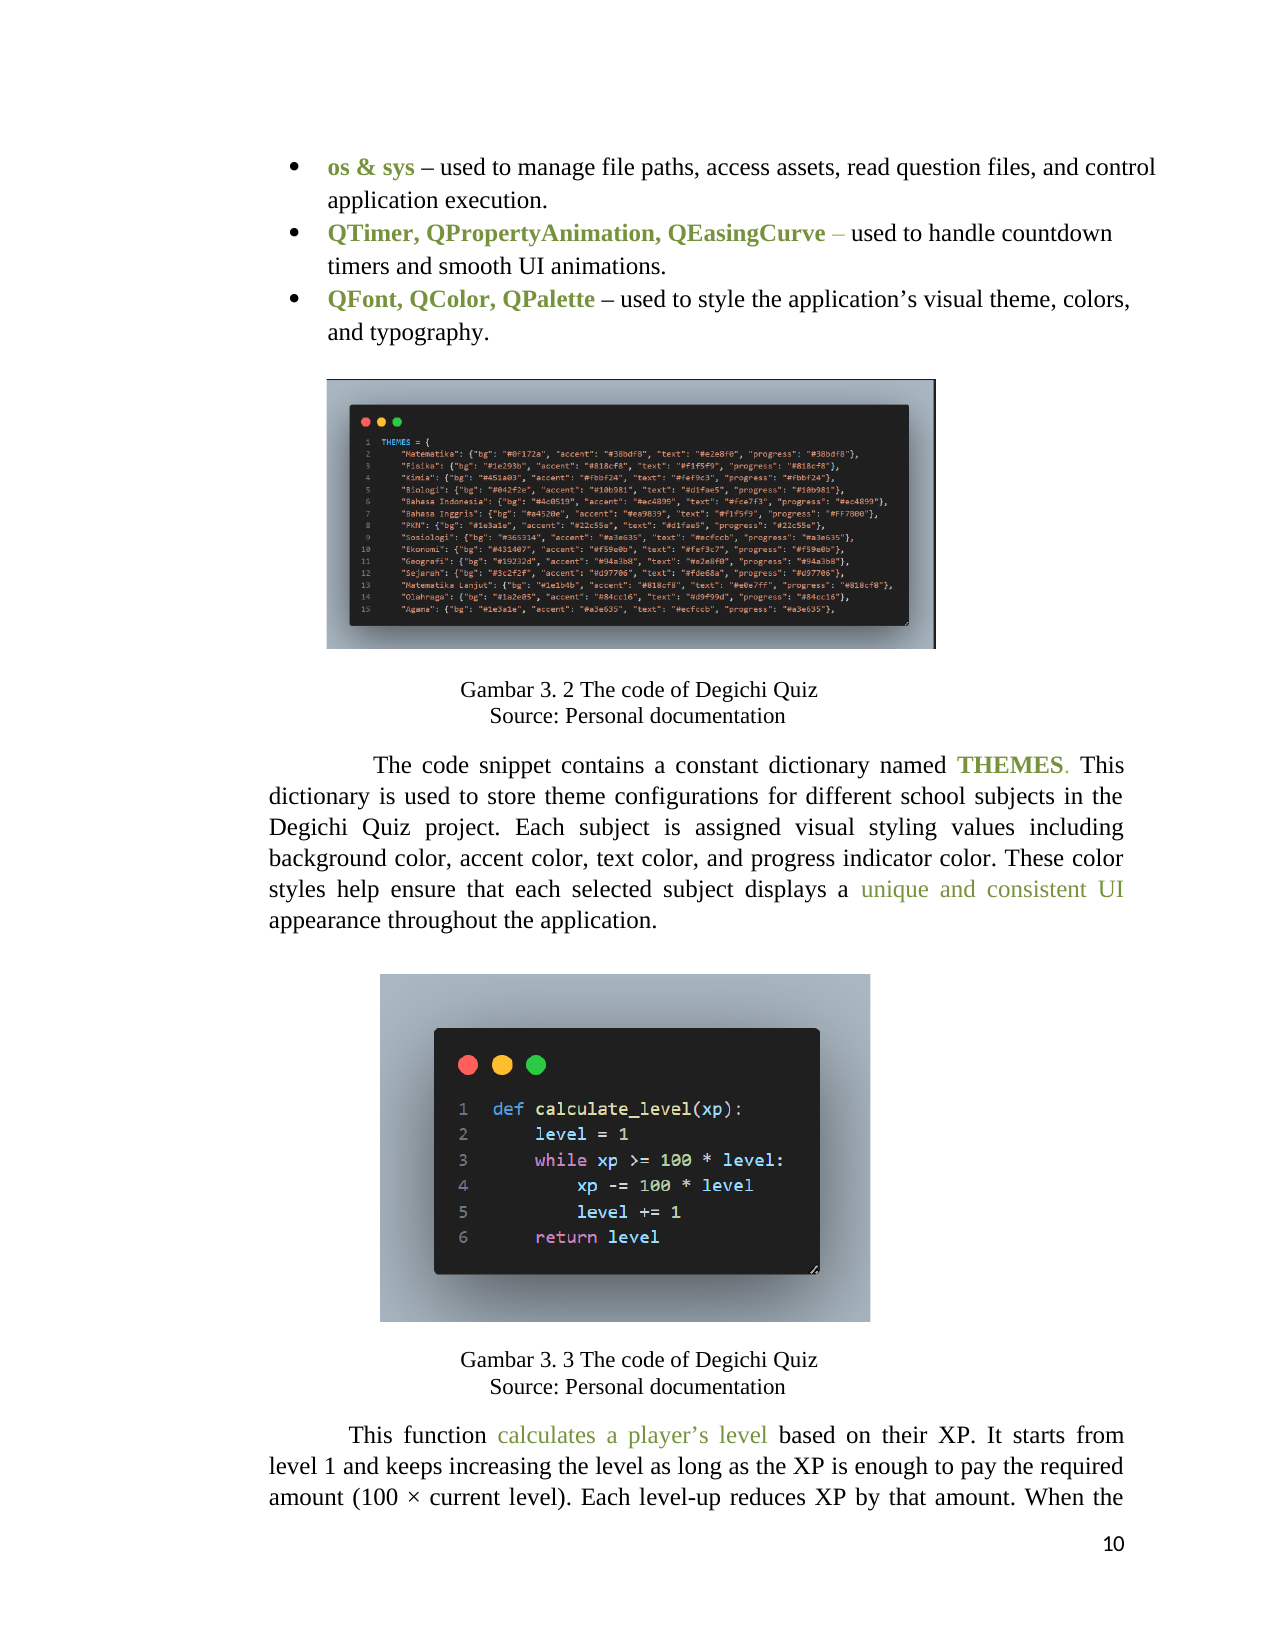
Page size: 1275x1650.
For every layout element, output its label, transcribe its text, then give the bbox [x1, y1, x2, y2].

picture [326, 379, 936, 649]
list QFont, QColor, QPalette – used to style the application’s visual theme, colors, and typography. [290, 284, 1162, 346]
text Gambar 3. 3 The code of Degichi Quiz Source: Personal documentation [460, 958, 922, 1399]
list QTimer, QPropertyAnimation, QEasingCurve – used to handle countdown timers and smooth UI animations. [290, 218, 1162, 280]
list os & sys – used to manage file paths, access assets, read question files, and control application execution. [290, 152, 1162, 214]
picture [380, 974, 871, 1322]
text This function calculates a player’s level based on their XP. It starts from level 1 and keeps increasing the level as long as the XP is enough to pay the required amount (100 × current level). Each level-up reduces XP by that amount. When the [269, 1420, 1125, 1511]
text The code snippet contains a constant dictionary named THEMES. This dictionary is used to store theme configurations for different school subjects in the Degichi Quiz project. Each subject is assigned visual styling values including background color, accent color, text color, and progress indicator color. These color styles help ensure that each selected subject displays a unique and consistent UI appearance throughout the application. [269, 750, 1124, 934]
text Gambar 3. 2 The code of Degichi Quiz Source: Personal documentation [460, 676, 922, 729]
